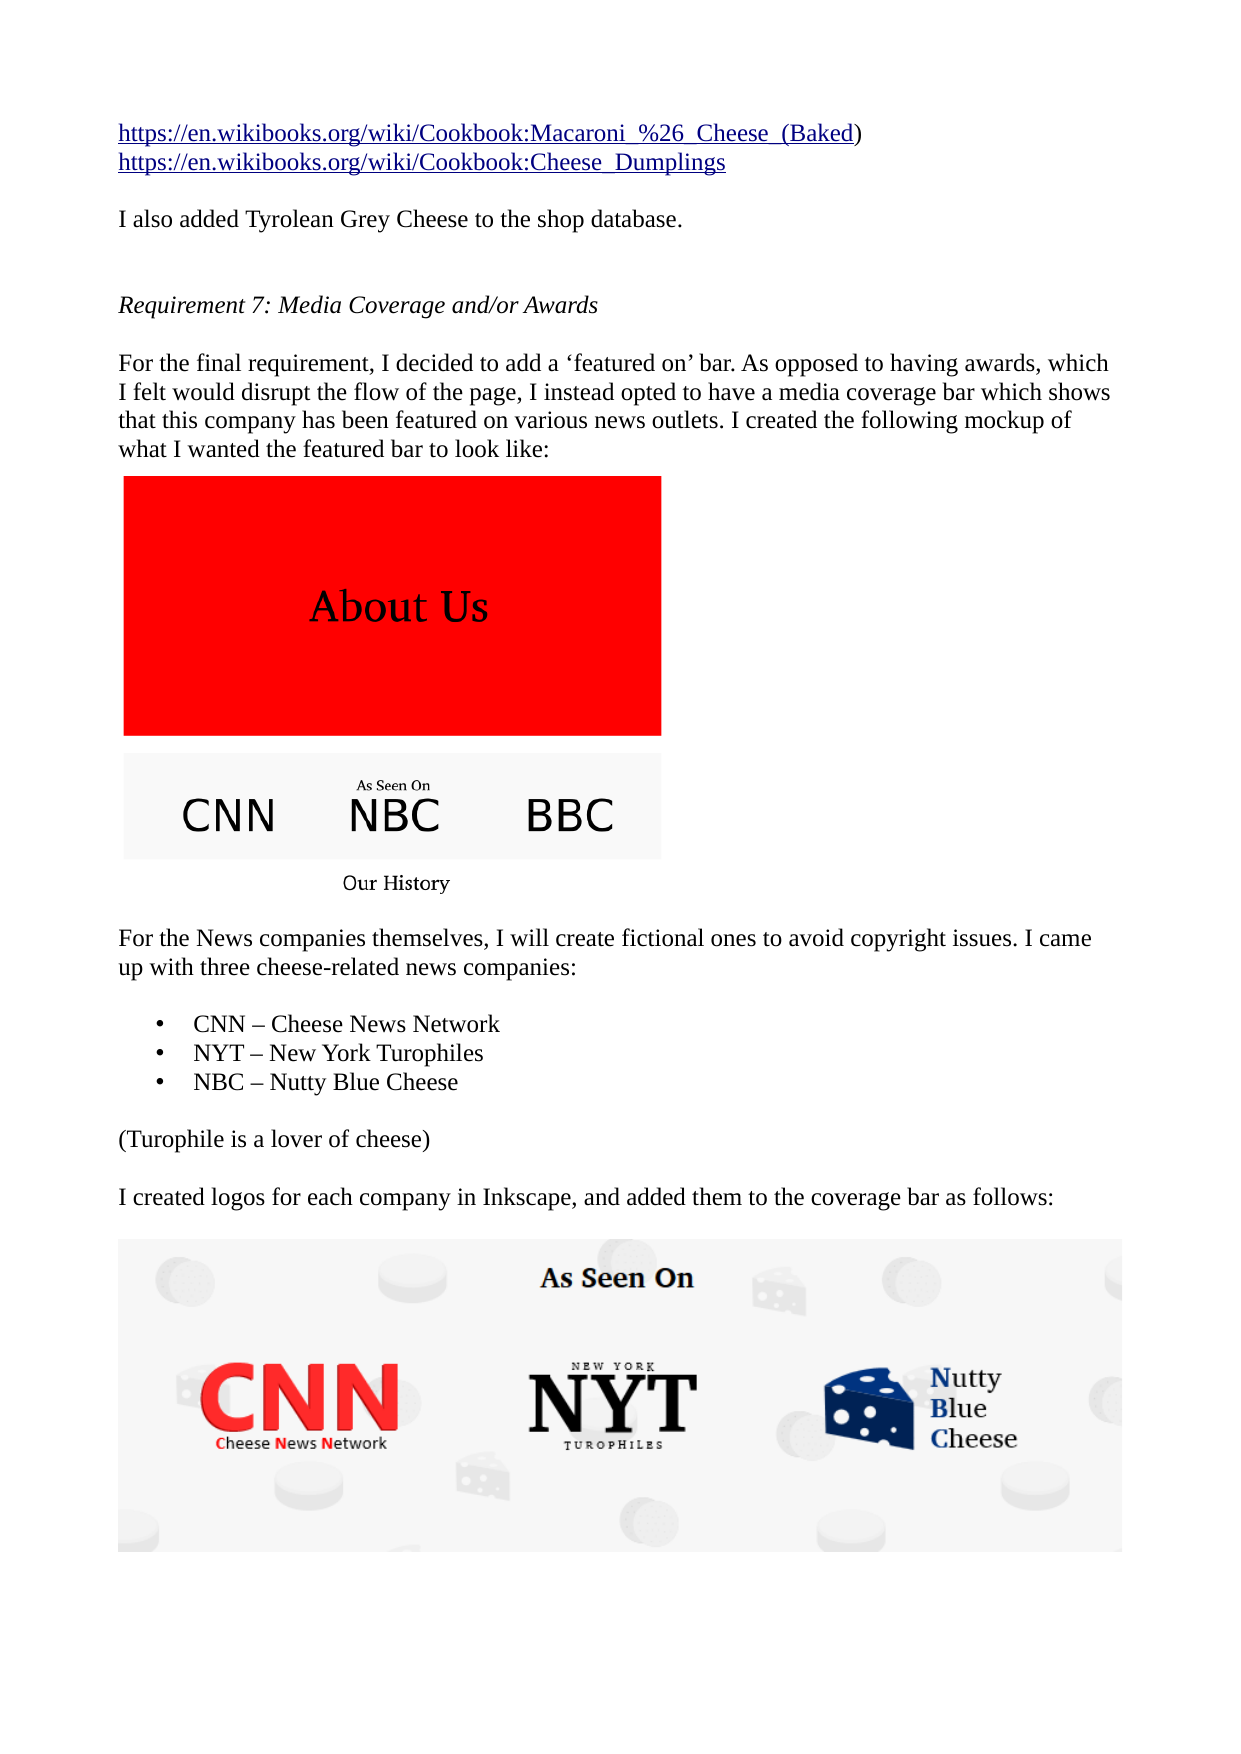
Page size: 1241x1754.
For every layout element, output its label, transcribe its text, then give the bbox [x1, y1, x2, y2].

picture [118, 1239, 1123, 1552]
text I also added Tyrolean Grey Cheese to the shop database. [118, 204, 1122, 233]
text For the News companies themselves, I will create fictional ones to avoid copyright issues. I came up with three cheese-related news companies: [118, 923, 1122, 981]
text https://en.wikibooks.org/wiki/Cookbook:Macaroni_%26_Cheese_(Baked) [118, 118, 1122, 147]
text For the final requirement, I decided to add a ‘featured on’ bar. As opposed to having awards, which I felt would disrupt the flow of the page, I instead opted to have a media coverage bar which shows that this company has been featured on various news outlets. I created the following mockup of what I wanted the featured bar to look like: [118, 348, 1122, 463]
text I created logos for each company in Inkscape, and added them to the coverage bar as follows: [118, 1182, 1122, 1211]
list NYT – New York Turophiles [156, 1038, 1122, 1067]
list CNN – Cheese News Network [156, 1009, 1122, 1038]
list NBC – Nutty Blue Cheese [156, 1067, 1122, 1096]
picture [123, 476, 662, 894]
text Requirement 7: Media Coverage and/or Awards [118, 291, 1122, 319]
text (Turophile is a lover of cheese) [118, 1124, 1122, 1153]
text https://en.wikibooks.org/wiki/Cookbook:Cheese_Dumplings [118, 147, 1122, 176]
